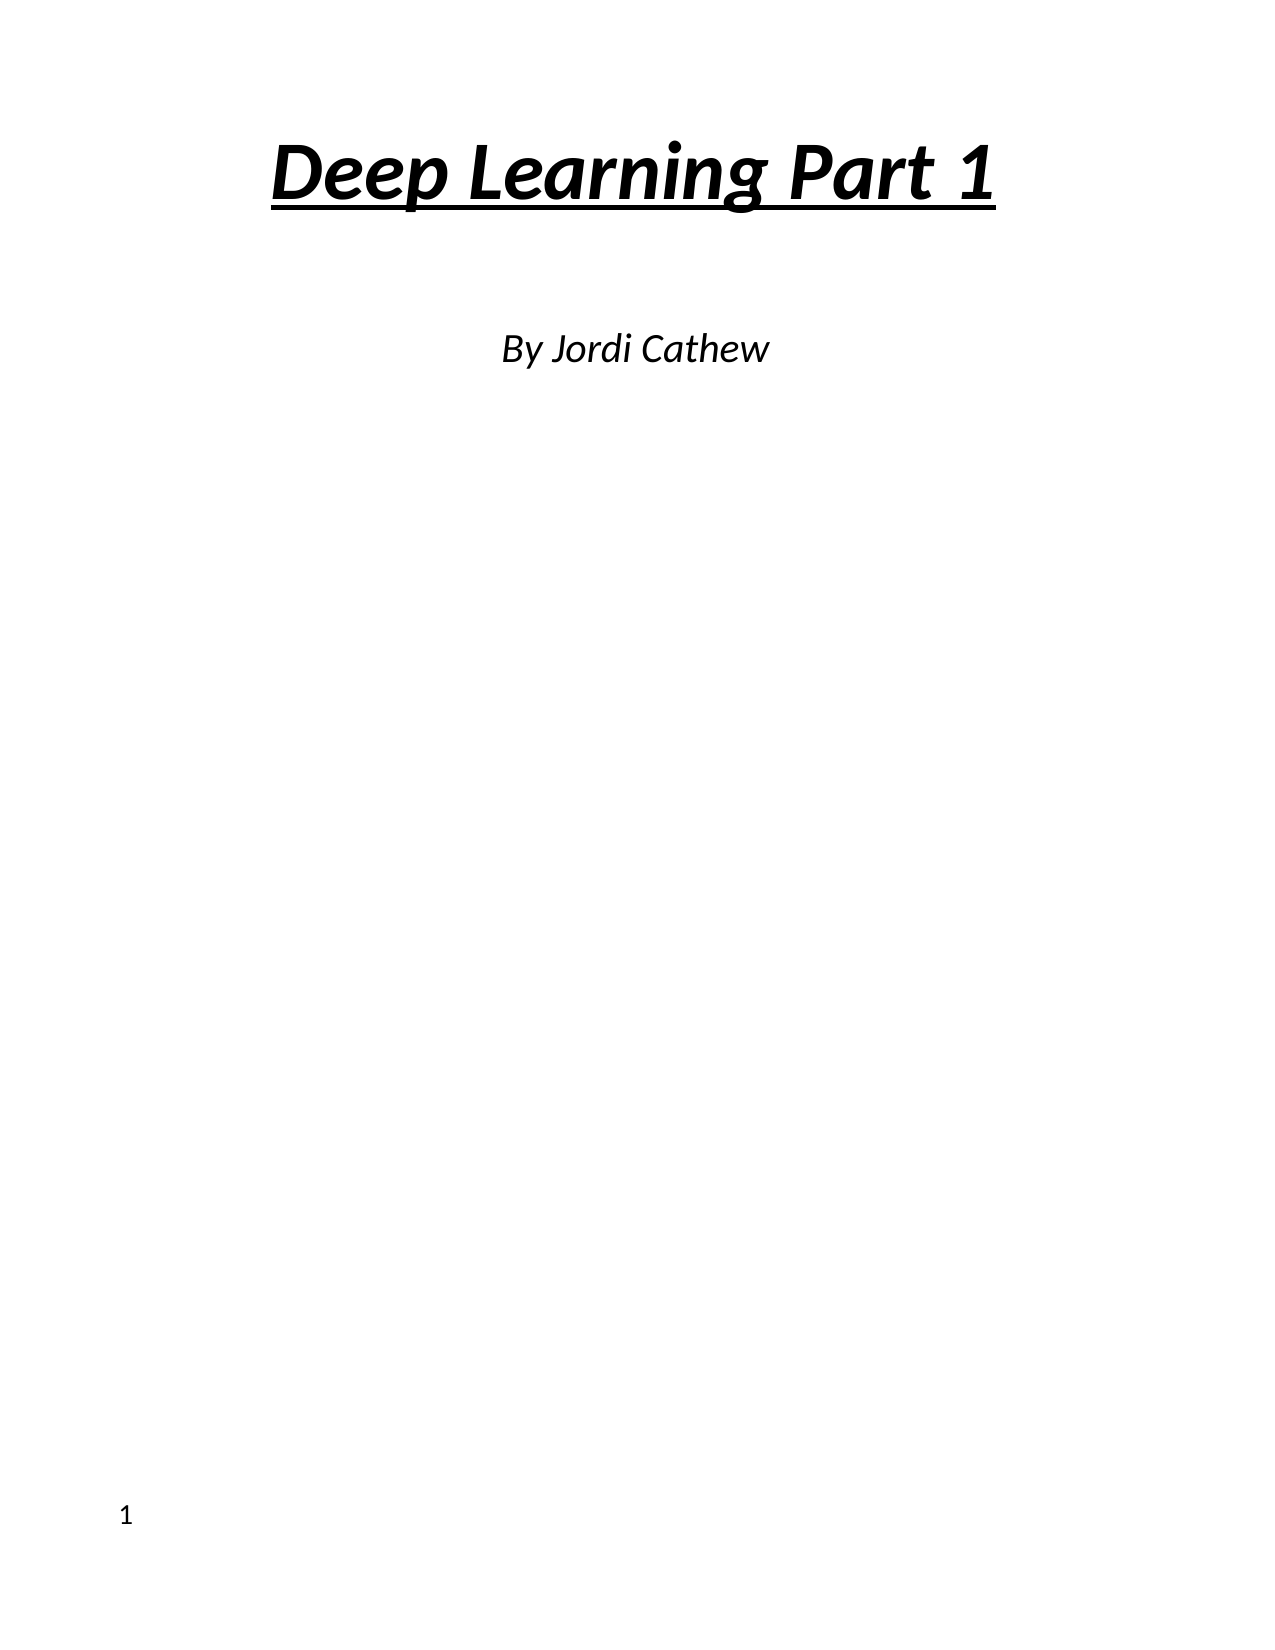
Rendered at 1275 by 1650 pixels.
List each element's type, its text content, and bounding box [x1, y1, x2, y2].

text By Jordi Cathew [118, 322, 1157, 372]
text Deep Learning Part 1 [118, 118, 1157, 220]
